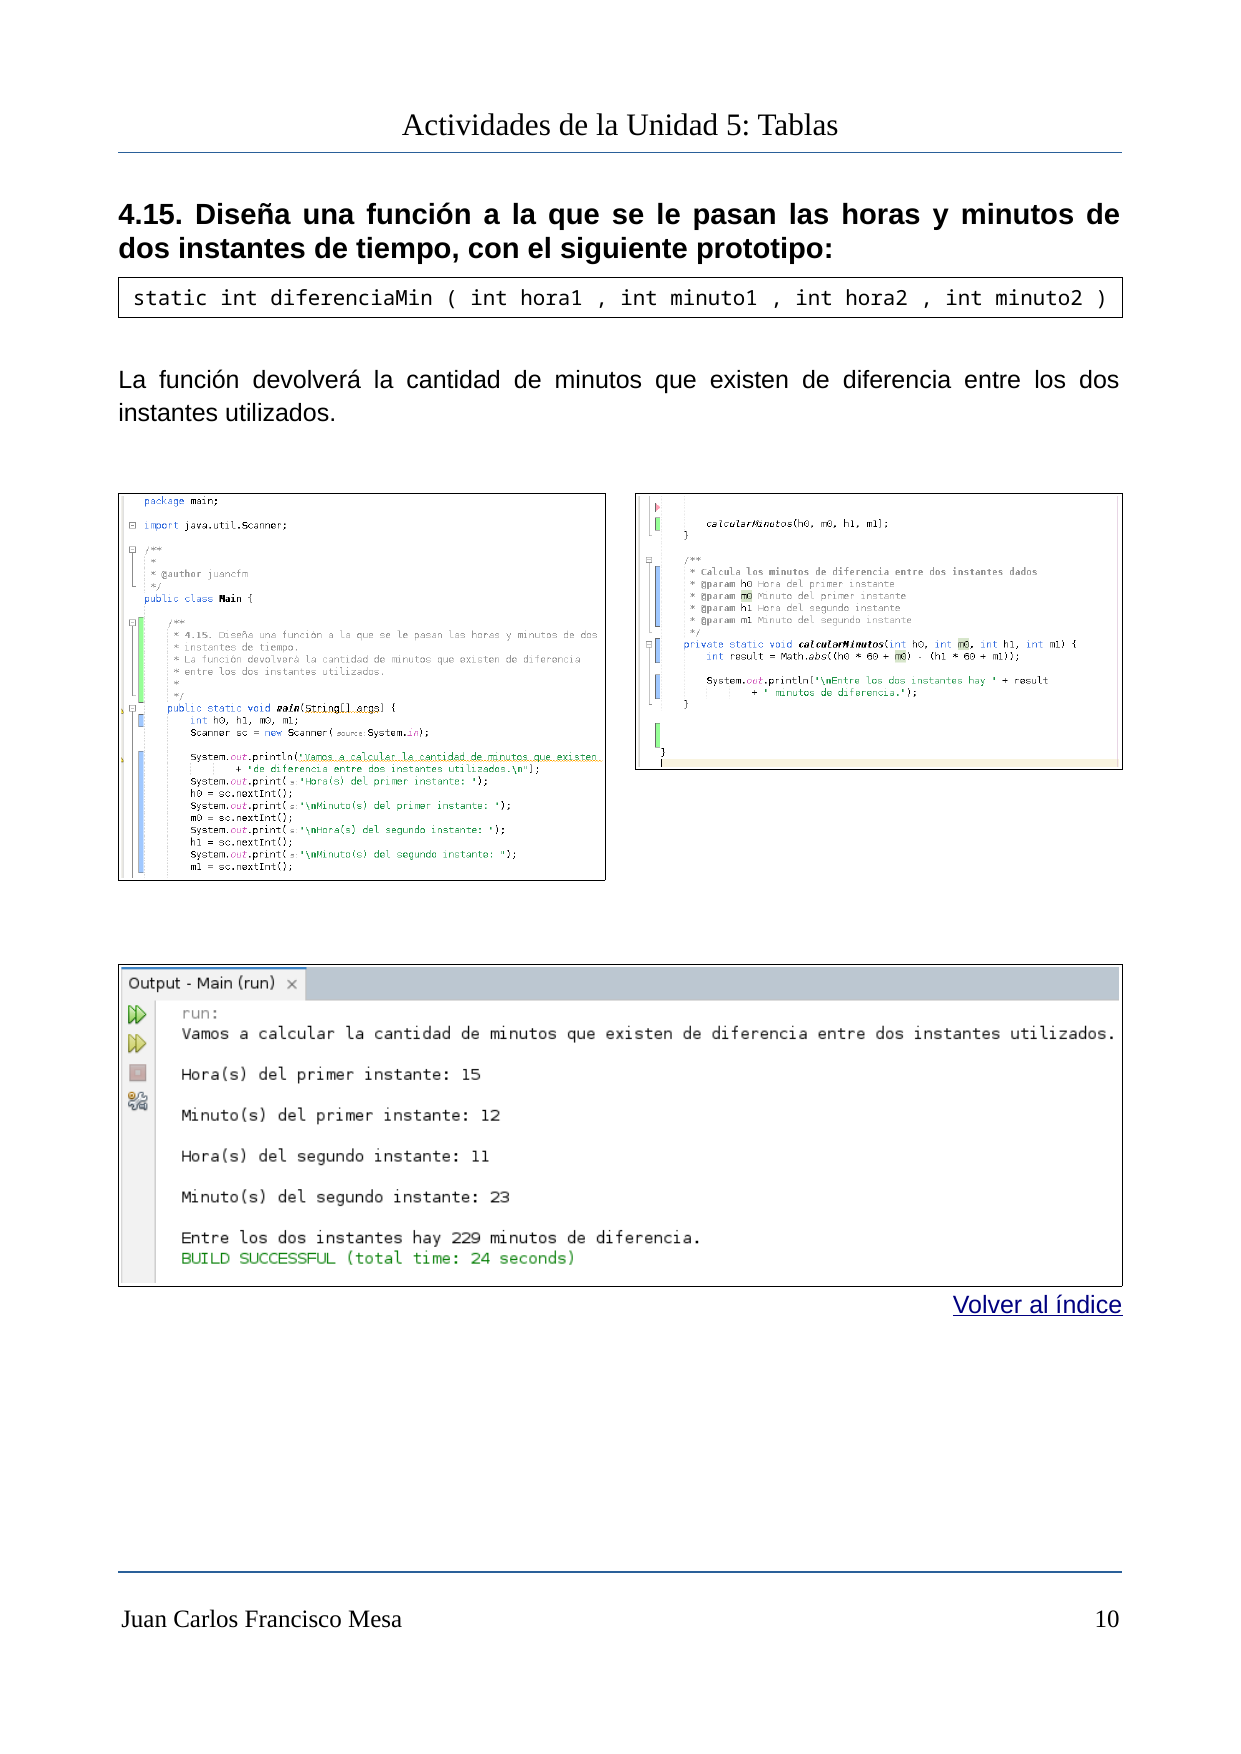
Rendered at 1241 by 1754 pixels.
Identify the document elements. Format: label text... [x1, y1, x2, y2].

text Volver al índice [118, 1287, 1122, 1319]
picture [121, 967, 1119, 1283]
text La función devolverá la cantidad de minutos que existen de diferencia entre los dos instantes utilizados. [118, 365, 1122, 427]
text [119, 965, 1122, 1286]
text static int diferenciaMin ( int hora1 , int minuto1 , int hora2 , int minuto2 ) [119, 278, 1122, 317]
subtitle 4.15. Diseña una función a la que se le pasan las horas y minutos de dos instantes de tiempo, con el siguiente prototipo: [118, 197, 1122, 264]
picture [637, 496, 1119, 767]
picture [121, 496, 603, 878]
